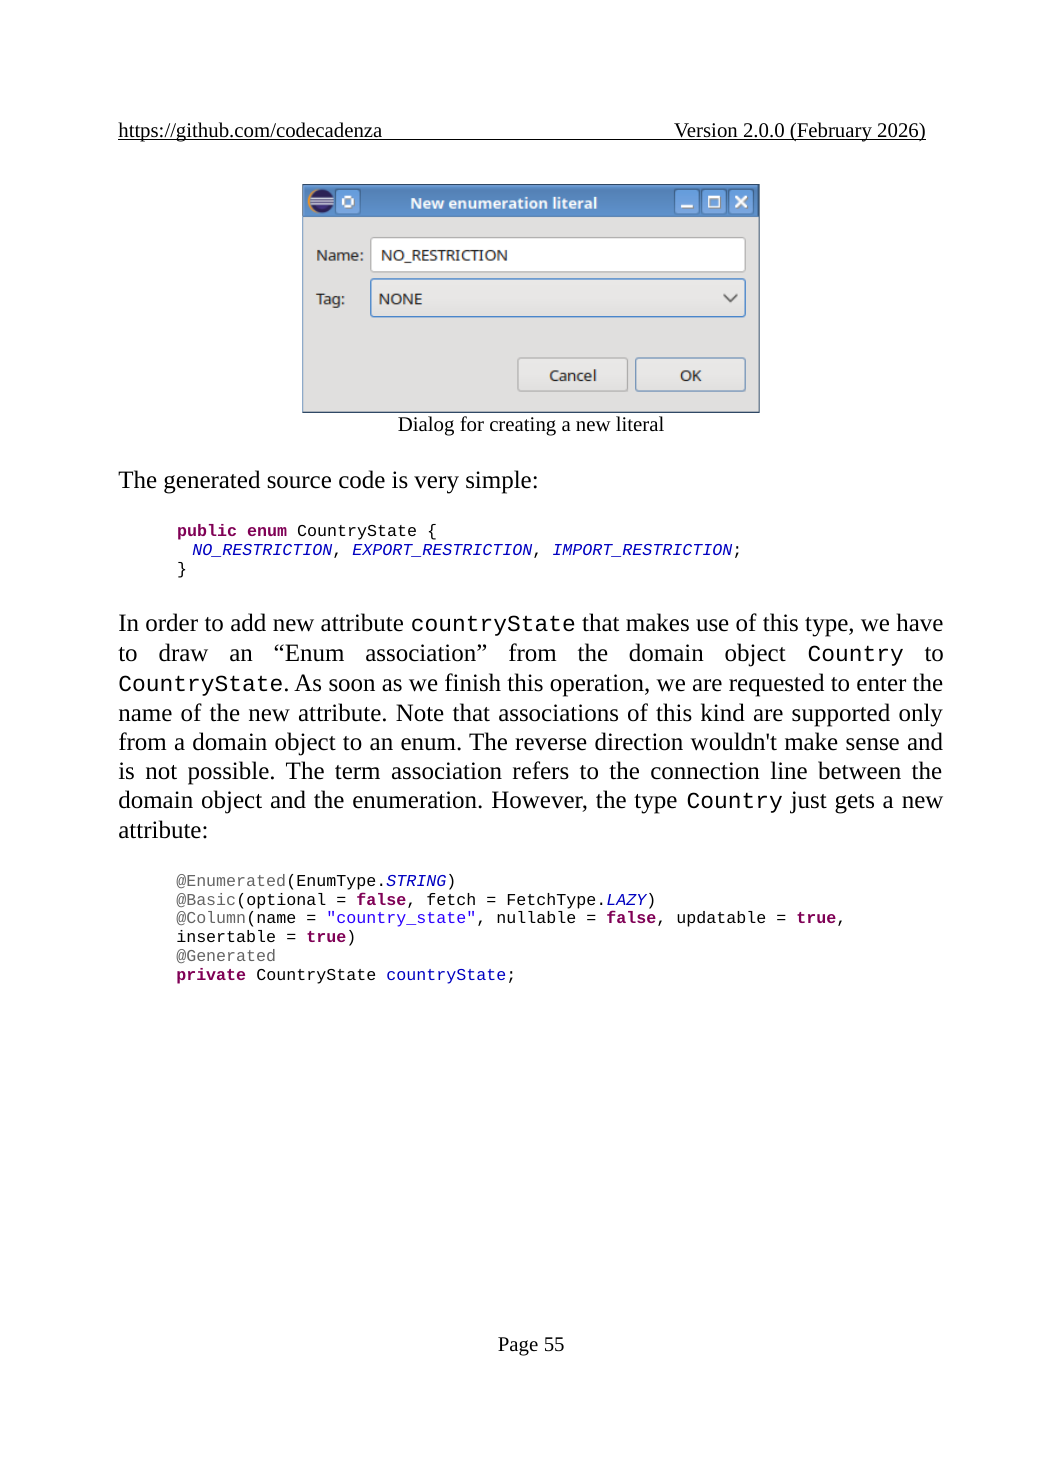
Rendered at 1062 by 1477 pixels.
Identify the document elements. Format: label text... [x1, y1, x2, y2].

text @Enumerated(EnumType.STRING) [176, 872, 944, 891]
text NO_RESTRICTION, EXPORT_RESTRICTION, IMPORT_RESTRICTION; [177, 541, 944, 560]
text public enum CountryState { [177, 522, 944, 541]
text @Column(name = "country_state", nullable = false, updatable = true, insertable = true) [176, 910, 944, 948]
picture [302, 184, 760, 413]
text } [177, 560, 944, 579]
text @Basic(optional = false, fetch = FetchType.LAZY) [176, 891, 944, 910]
text In order to add new attribute countryState that makes use of this type, we have to draw an “Enum association” from the domain object Country to CountryState. As soon as we finish this operation, we are requested to enter the name of the new attribute. Note that associations of this kind are supported only from a domain object to an enum. The reverse direction wouldn't make sense and is not possible. The term association refers to the connection line between the domain object and the enumeration. However, the type Country just gets a new attribute: [118, 608, 944, 844]
text The generated source code is very simple: [118, 465, 944, 494]
text private CountryState countryState; [176, 967, 944, 986]
text @Generated [176, 948, 944, 967]
text Dialog for creating a new literal [302, 413, 760, 436]
